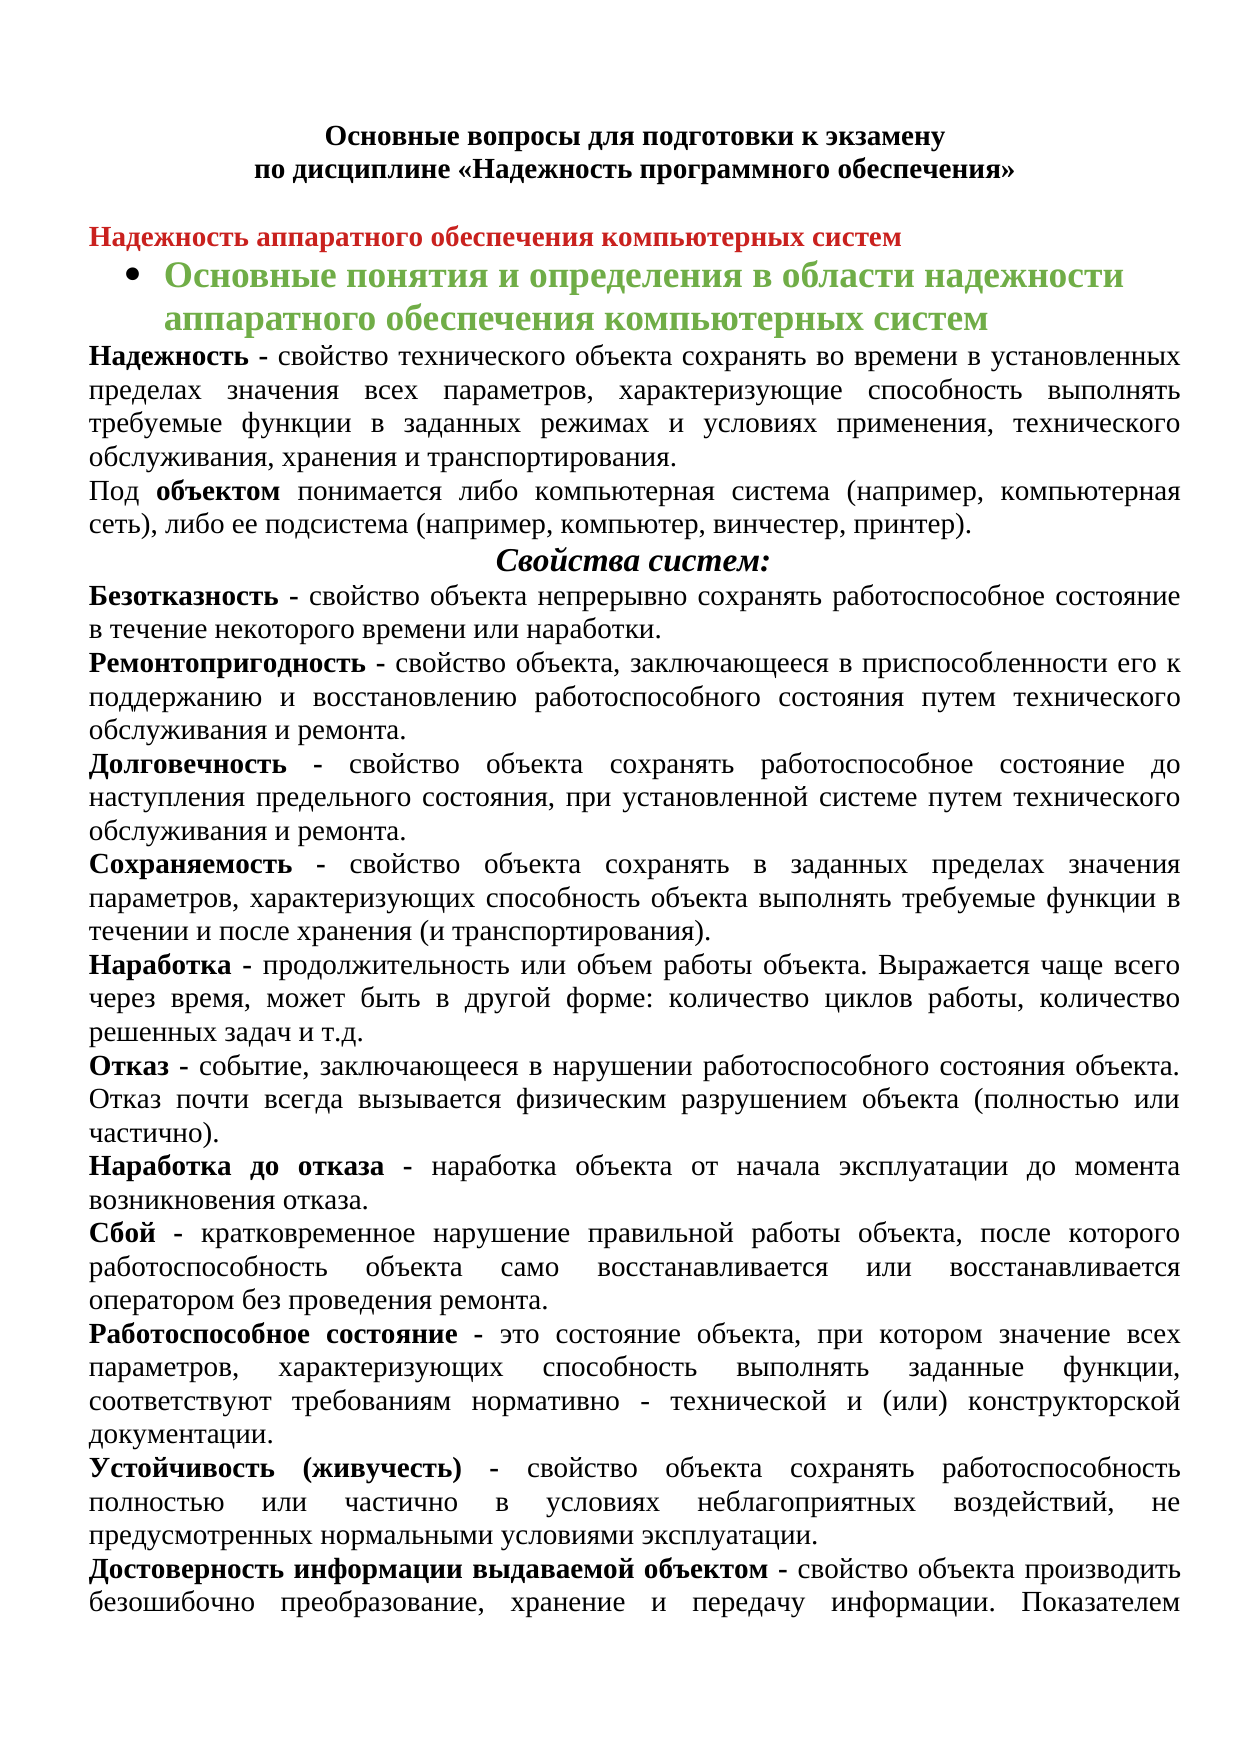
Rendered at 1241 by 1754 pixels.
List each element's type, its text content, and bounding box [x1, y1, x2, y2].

text по дисциплине «Надежность программного обеспечения» [89, 152, 1181, 185]
text Устойчивость (живучесть) - свойство объекта сохранять работоспособность полностью или частично в условиях неблагоприятных воздействий, не предусмотренных нормальными условиями эксплуатации. [89, 1450, 1181, 1551]
text Сбой - кратковременное нарушение правильной работы объекта, после которого работоспособность объекта само восстанавливается или восстанавливается оператором без проведения ремонта. [89, 1215, 1181, 1316]
text Наработка - продолжительность или объем работы объекта. Выражается чаще всего через время, может быть в другой форме: количество циклов работы, количество решенных задач и т.д. [89, 947, 1181, 1048]
list Основные понятия и определения в области надежности аппаратного обеспечения компьютерных систем [126, 252, 1181, 338]
text Работоспособное состояние - это состояние объекта, при котором значение всех параметров, характеризующих способность выполнять заданные функции, соответствуют требованиям нормативно - технической и (или) конструкторской документации. [89, 1316, 1181, 1450]
text Надежность аппаратного обеспечения компьютерных систем [89, 219, 1181, 252]
text Сохраняемость - свойство объекта сохранять в заданных пределах значения параметров, характеризующих способность объекта выполнять требуемые функции в течении и после хранения (и транспортирования). [89, 846, 1181, 947]
text Основные вопросы для подготовки к экзамену [89, 118, 1181, 152]
text Свойства систем: [89, 540, 1181, 578]
text Безотказность - свойство объекта непрерывно сохранять работоспособное состояние в течение некоторого времени или наработки. [89, 578, 1181, 645]
text Наработка до отказа - наработка объекта от начала эксплуатации до момента возникновения отказа. [89, 1148, 1181, 1215]
text Под объектом понимается либо компьютерная система (например, компьютерная сеть), либо ее подсистема (например, компьютер, винчестер, принтер). [89, 473, 1181, 540]
text Долговечность - свойство объекта сохранять работоспособное состояние до наступления предельного состояния, при установленной системе путем технического обслуживания и ремонта. [89, 746, 1181, 846]
text Отказ - событие, заключающееся в нарушении работоспособного состояния объекта. Отказ почти всегда вызывается физическим разрушением объекта (полностью или частично). [89, 1048, 1181, 1148]
text Ремонтопригодность - свойство объекта, заключающееся в приспособленности его к поддержанию и восстановлению работоспособного состояния путем технического обслуживания и ремонта. [89, 645, 1181, 746]
text Достоверность информации выдаваемой объектом - свойство объекта производить безошибочно преобразование, хранение и передачу информации. Показателем [89, 1551, 1181, 1618]
text Надежность - свойство технического объекта сохранять во времени в установленных пределах значения всех параметров, характеризующие способность выполнять требуемые функции в заданных режимах и условиях применения, технического обслуживания, хранения и транспортирования. [89, 338, 1181, 473]
